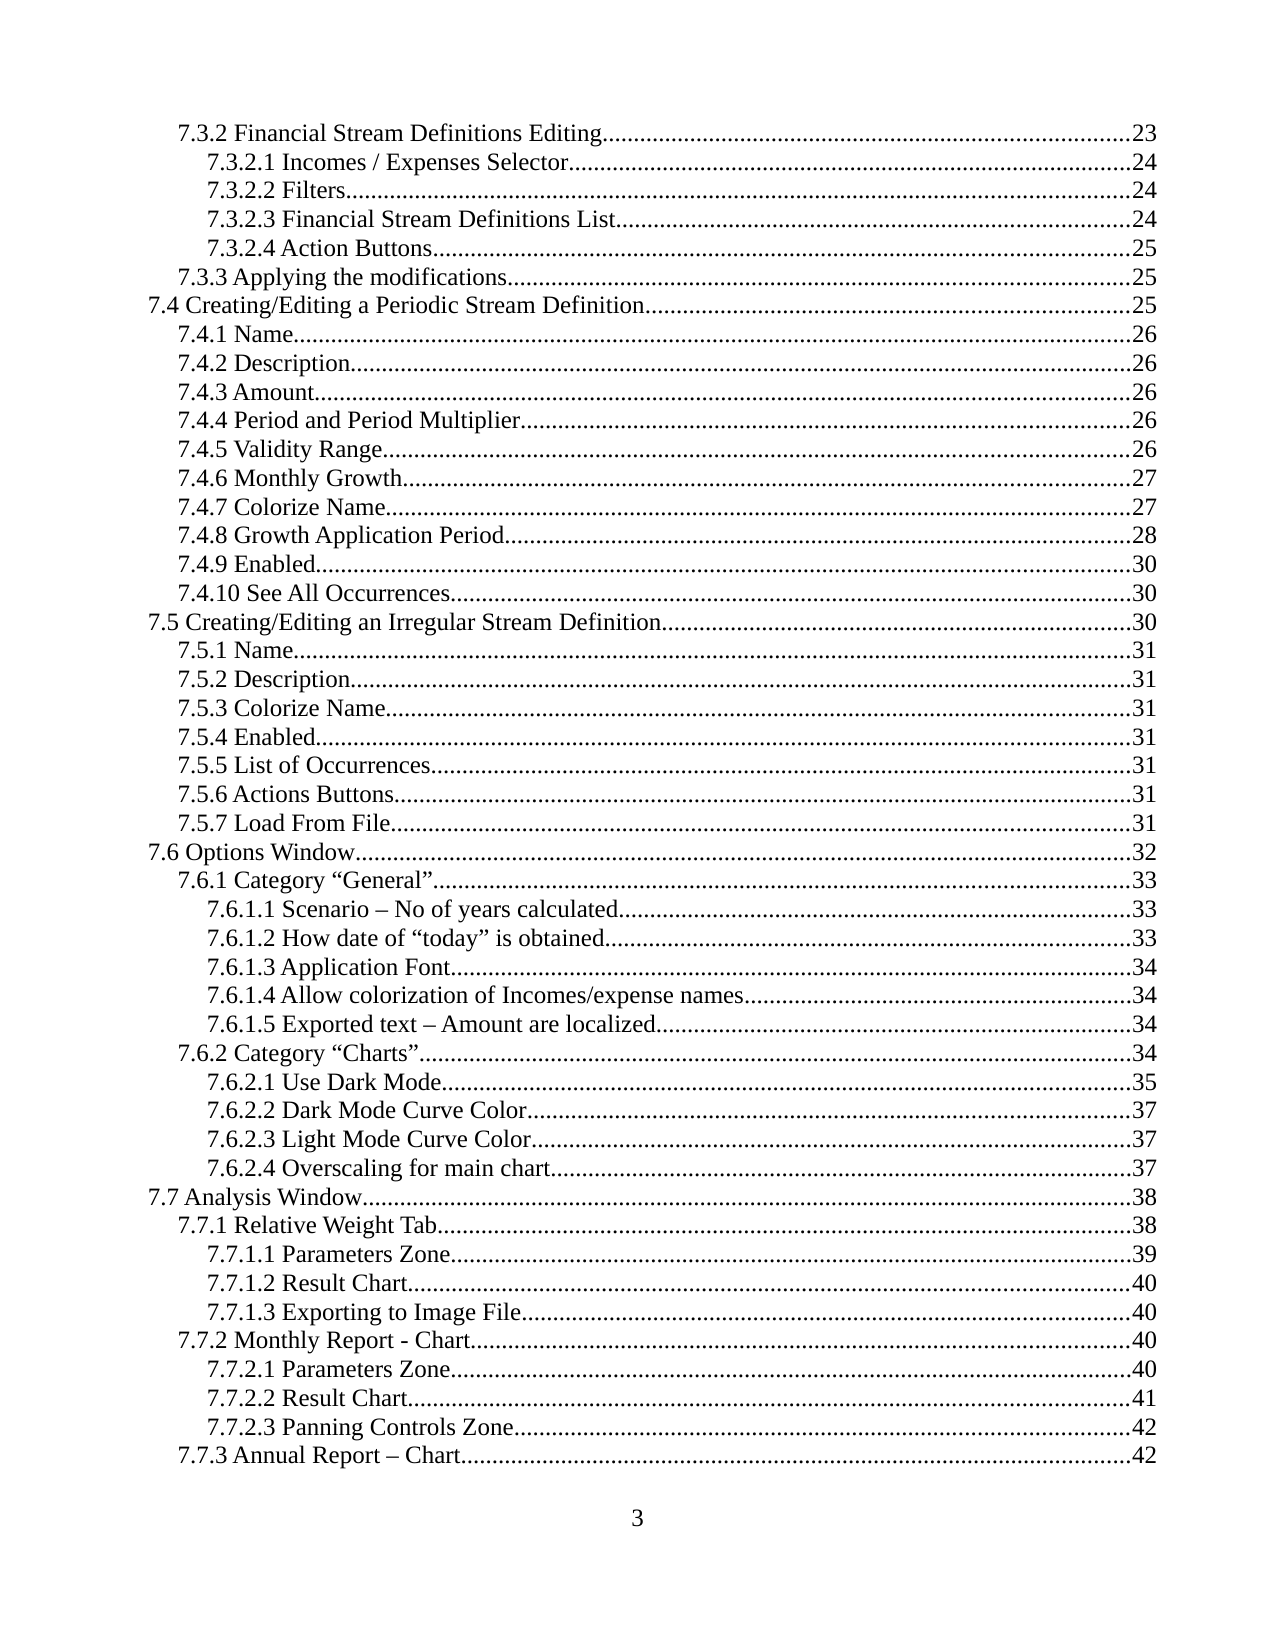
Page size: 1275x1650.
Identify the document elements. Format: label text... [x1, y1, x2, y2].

text 7.4.6 Monthly Growth 27 [177, 463, 1157, 492]
text 7.6.1.3 Application Font 34 [207, 952, 1157, 981]
text 7.6.1.5 Exported text – Amount are localized 34 [207, 1009, 1157, 1038]
text 7.5 Creating/Editing an Irregular Stream Definition 30 [148, 607, 1157, 636]
text 7.3.2 Financial Stream Definitions Editing 23 [177, 118, 1157, 147]
text 7.6.1.2 How date of “today” is obtained 33 [207, 923, 1157, 952]
text 7.3.2.2 Filters 24 [207, 176, 1157, 204]
text 7.4.3 Amount 26 [177, 377, 1157, 406]
text 7.6.2.3 Light Mode Curve Color 37 [207, 1124, 1157, 1153]
text 7.5.1 Name 31 [177, 636, 1157, 664]
text 7.5.2 Description 31 [177, 664, 1157, 693]
text 7.4.1 Name 26 [177, 319, 1157, 348]
text 7.4.8 Growth Application Period 28 [177, 521, 1157, 549]
text 7.3.3 Applying the modifications 25 [177, 262, 1157, 291]
text 7.7.2.3 Panning Controls Zone 42 [207, 1412, 1157, 1441]
text 7.3.2.3 Financial Stream Definitions List 24 [207, 204, 1157, 233]
text 7.7.2.2 Result Chart 41 [207, 1383, 1157, 1412]
text 7.3.2.1 Incomes / Expenses Selector 24 [207, 147, 1157, 176]
text 7.6.2.2 Dark Mode Curve Color 37 [207, 1096, 1157, 1124]
text 7.5.7 Load From File 31 [177, 808, 1157, 837]
text 7.6.1.4 Allow colorization of Incomes/expense names 34 [207, 981, 1157, 1009]
text 7.4.5 Validity Range 26 [177, 434, 1157, 463]
text 7.5.6 Actions Buttons 31 [177, 779, 1157, 808]
text 7.4.10 See All Occurrences 30 [177, 578, 1157, 607]
text 7.6.1.1 Scenario – No of years calculated 33 [207, 894, 1157, 923]
text 7.3.2.4 Action Buttons 25 [207, 233, 1157, 262]
text 7.7.1.1 Parameters Zone 39 [207, 1239, 1157, 1268]
text 7.4.9 Enabled 30 [177, 549, 1157, 578]
text 7.6.2.1 Use Dark Mode 35 [207, 1067, 1157, 1096]
text 7.6.2.4 Overscaling for main chart 37 [207, 1153, 1157, 1182]
text 7.4.2 Description 26 [177, 348, 1157, 377]
text 7.6.1 Category “General” 33 [177, 866, 1157, 894]
text 7.6.2 Category “Charts” 34 [177, 1038, 1157, 1067]
text 7.6 Options Window 32 [148, 837, 1157, 866]
text 7.4.4 Period and Period Multiplier 26 [177, 406, 1157, 434]
text 7.4 Creating/Editing a Periodic Stream Definition 25 [148, 291, 1157, 319]
text 7.7.2 Monthly Report - Chart 40 [177, 1326, 1157, 1354]
text 7.5.4 Enabled 31 [177, 722, 1157, 751]
text 7.7 Analysis Window 38 [148, 1182, 1157, 1211]
text 7.7.1 Relative Weight Tab 38 [177, 1211, 1157, 1239]
text 7.7.3 Annual Report – Chart 42 [177, 1441, 1157, 1469]
text 7.7.1.2 Result Chart 40 [207, 1268, 1157, 1297]
text 7.5.5 List of Occurrences 31 [177, 751, 1157, 779]
text 7.7.2.1 Parameters Zone 40 [207, 1354, 1157, 1383]
text 7.4.7 Colorize Name 27 [177, 492, 1157, 521]
text 7.7.1.3 Exporting to Image File 40 [207, 1297, 1157, 1326]
text 7.5.3 Colorize Name 31 [177, 693, 1157, 722]
